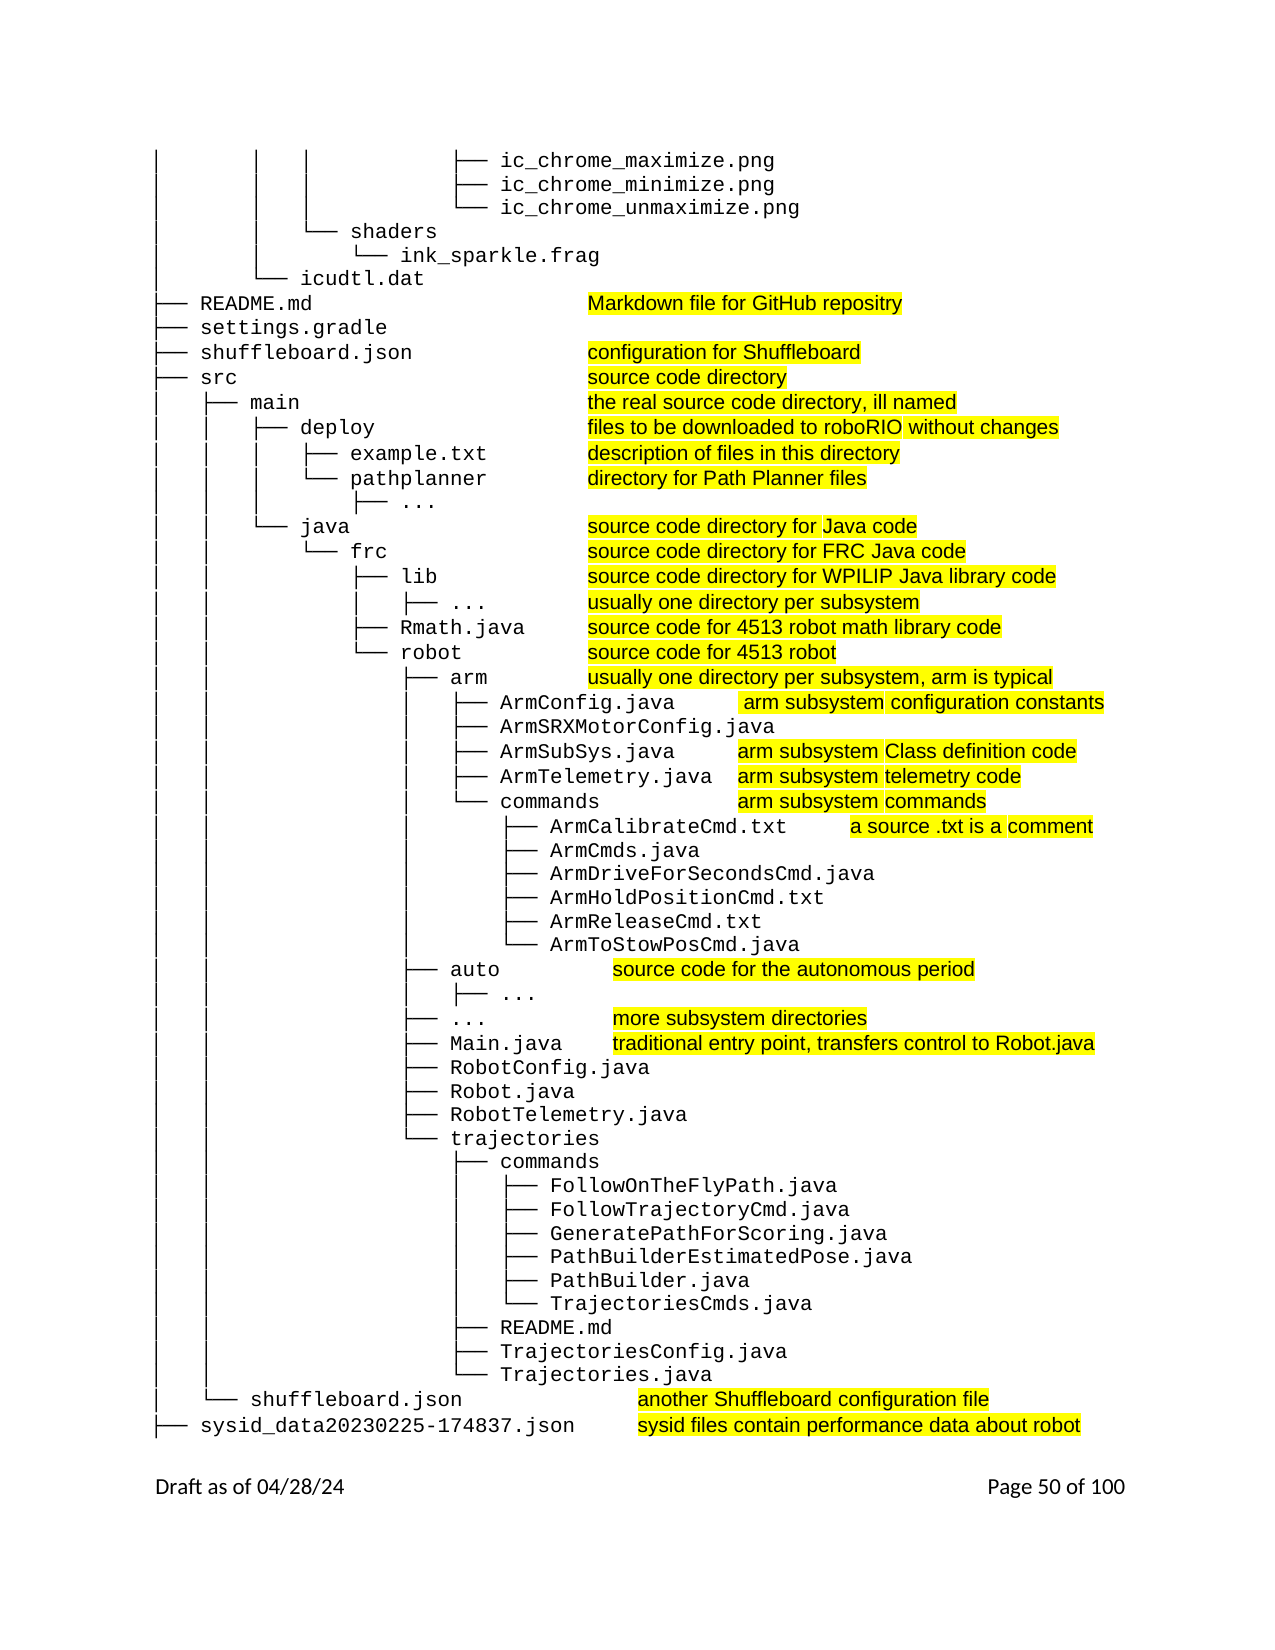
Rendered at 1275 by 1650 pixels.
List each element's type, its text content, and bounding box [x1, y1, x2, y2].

text │ │ │ ├── ic_chrome_minimize.png [257, 174, 306, 197]
text │ │ │ ├── PathBuilder.java [457, 1270, 506, 1293]
text │ │ │ ├── ArmReleaseCmd.txt [407, 911, 506, 934]
text │ │ │ ├── ArmCmds.java [207, 840, 406, 863]
text │ │ ├── Main.java traditional entry point, transfers control to Robot.java [150, 1032, 1125, 1057]
text │ │ ├── Robot.java [407, 1081, 1125, 1104]
text │ ├── main the real source code directory, ill named [150, 391, 1125, 416]
text │ │ │ ├── ArmSRXMotorConfig.java [407, 716, 456, 739]
text │ │ └── shaders [157, 221, 256, 244]
text │ │ ├── ... more subsystem directories [150, 1007, 1125, 1032]
text │ │ ├── auto source code for the autonomous period [150, 958, 1125, 983]
text │ │ │ ├── ArmSRXMotorConfig.java [457, 716, 1125, 739]
text │ │ └── trajectories [207, 1128, 1125, 1152]
text │ │ │ └── ic_chrome_unmaximize.png [150, 197, 1125, 221]
text │ │ │ ├── ic_chrome_maximize.png [150, 150, 1125, 174]
text │ │ │ ├── ... [150, 983, 1125, 1007]
text │ │ │ ├── ArmSubSys.java arm subsystem Class definition code [150, 739, 1125, 764]
text │ │ │ ├── ic_chrome_minimize.png [157, 174, 256, 197]
text ├── src source code directory [150, 366, 1125, 391]
text │ │ │ ├── FollowTrajectoryCmd.java [507, 1199, 1125, 1222]
text │ │ │ ├── ArmSRXMotorConfig.java [207, 716, 406, 739]
text │ │ │ ├── FollowTrajectoryCmd.java [157, 1199, 206, 1222]
text │ │ │ ├── ... usually one directory per subsystem [150, 590, 1125, 615]
text │ │ ├── Robot.java [157, 1081, 206, 1104]
text │ │ ├── Robot.java [207, 1081, 406, 1104]
text │ │ │ ├── ArmSRXMotorConfig.java [157, 716, 206, 739]
text │ │ │ ├── PathBuilder.java [207, 1270, 456, 1293]
text │ │ │ ├── ArmCmds.java [157, 840, 206, 863]
text │ │ ├── README.md [150, 1317, 1125, 1341]
text │ │ ├── Rmath.java source code for 4513 robot math library code [150, 615, 1125, 640]
text │ │ │ ├── ArmTelemetry.java arm subsystem telemetry code [150, 764, 1125, 789]
text │ │ │ ├── ArmCalibrateCmd.txt a source .txt is a comment [150, 815, 1125, 840]
text │ │ ├── arm usually one directory per subsystem, arm is typical [150, 666, 1125, 691]
text │ │ │ ├── ic_chrome_minimize.png [457, 174, 1125, 197]
text │ │ │ ├── GeneratePathForScoring.java [150, 1222, 1125, 1246]
text │ └── icudtl.dat [150, 268, 1125, 292]
text │ │ │ ├── ArmReleaseCmd.txt [157, 911, 206, 934]
text │ │ │ ├── PathBuilderEstimatedPose.java [150, 1246, 1125, 1270]
text │ │ ├── RobotConfig.java [150, 1057, 1125, 1081]
text │ │ │ ├── ArmReleaseCmd.txt [207, 911, 406, 934]
text │ │ │ ├── FollowOnTheFlyPath.java [150, 1175, 1125, 1199]
text │ │ │ ├── ArmConfig.java arm subsystem configuration constants [150, 691, 1125, 716]
text │ │ └── robot source code for 4513 robot [150, 640, 1125, 666]
text │ │ ├── TrajectoriesConfig.java [157, 1341, 206, 1364]
text │ │ └── java source code directory for Java code [150, 515, 1125, 540]
text │ │ │ ├── ArmCmds.java [507, 840, 1125, 863]
text ├── sysid_data20230225-174837.json sysid files contain performance data about robot [150, 1413, 1125, 1438]
text │ │ │ ├── example.txt description of files in this directory [150, 441, 1125, 466]
text │ │ ├── TrajectoriesConfig.java [207, 1341, 456, 1364]
text │ │ └── ink_sparkle.frag [150, 244, 1125, 268]
text ├── shuffleboard.json configuration for Shuffleboard [150, 341, 1125, 366]
text │ │ │ └── commands arm subsystem commands [150, 789, 1125, 815]
text ├── README.md Markdown file for GitHub repositry [150, 292, 1125, 317]
text │ └── shuffleboard.json another Shuffleboard configuration file [150, 1388, 1125, 1413]
text │ │ │ ├── ic_chrome_minimize.png [307, 174, 456, 197]
text │ │ ├── deploy files to be downloaded to roboRIO without changes [150, 416, 1125, 441]
text │ │ │ ├── ... [150, 491, 1125, 515]
text │ │ │ ├── FollowTrajectoryCmd.java [207, 1199, 456, 1222]
text │ │ │ ├── ArmDriveForSecondsCmd.java [150, 863, 1125, 887]
text │ │ └── shaders [257, 221, 1125, 244]
text │ │ │ ├── ArmCmds.java [407, 840, 506, 863]
text │ │ ├── RobotTelemetry.java [150, 1104, 1125, 1128]
text │ │ └── frc source code directory for FRC Java code [150, 540, 1125, 565]
text │ │ │ └── pathplanner directory for Path Planner files [150, 466, 1125, 491]
text │ │ │ └── ArmToStowPosCmd.java [150, 934, 1125, 958]
text │ │ │ ├── PathBuilder.java [507, 1270, 1125, 1293]
text │ │ └── Trajectories.java [150, 1364, 1125, 1388]
text │ │ ├── lib source code directory for WPILIP Java library code [150, 565, 1125, 590]
text │ │ │ ├── FollowTrajectoryCmd.java [457, 1199, 506, 1222]
text │ │ ├── TrajectoriesConfig.java [457, 1341, 1125, 1364]
text ├── settings.gradle [150, 317, 1125, 341]
text │ │ │ ├── ArmHoldPositionCmd.txt [150, 887, 1125, 911]
text │ │ └── trajectories [157, 1128, 206, 1152]
text │ │ │ ├── PathBuilder.java [157, 1270, 206, 1293]
text │ │ ├── commands [150, 1152, 1125, 1175]
text │ │ │ ├── ArmReleaseCmd.txt [507, 911, 1125, 934]
text │ │ │ └── TrajectoriesCmds.java [150, 1293, 1125, 1317]
